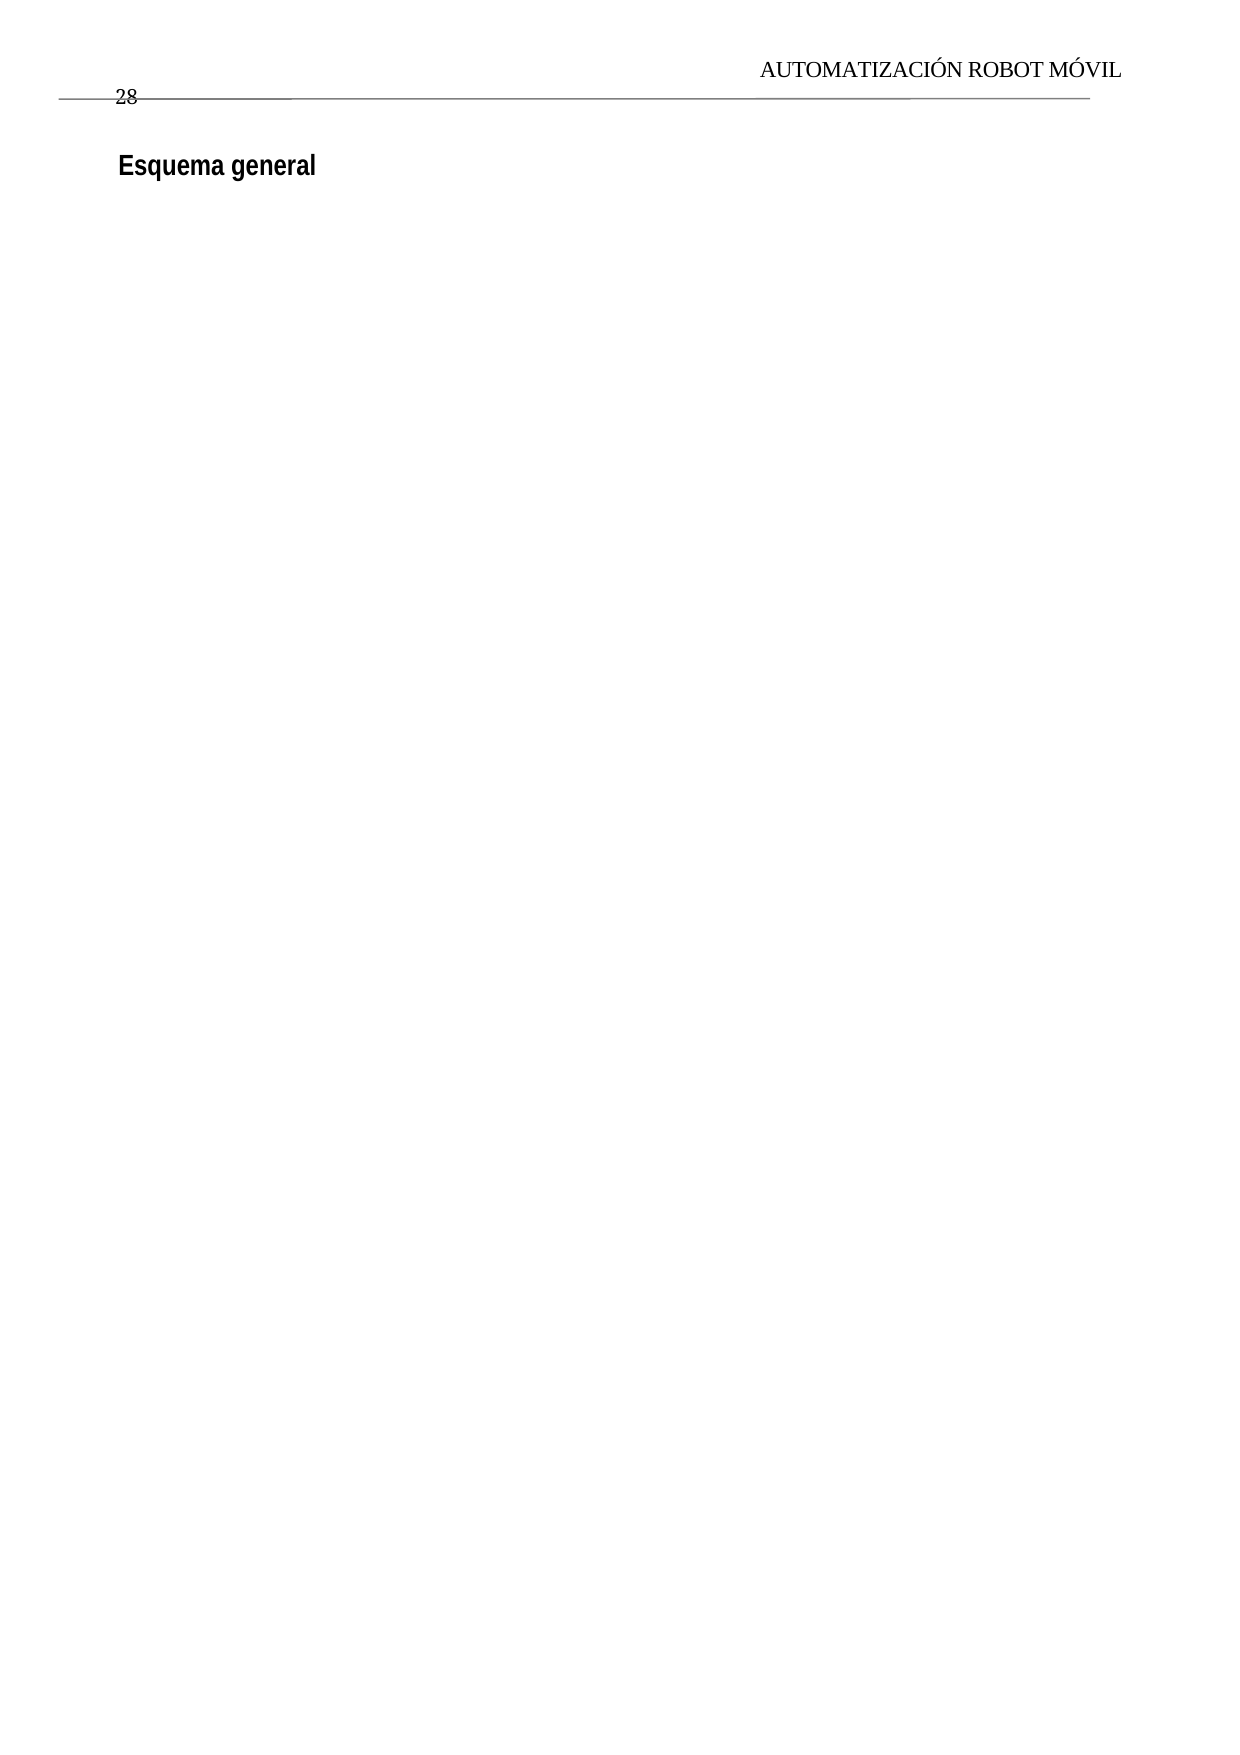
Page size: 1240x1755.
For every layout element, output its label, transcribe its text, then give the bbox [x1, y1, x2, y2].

subtitle Esquema general [118, 148, 1122, 181]
